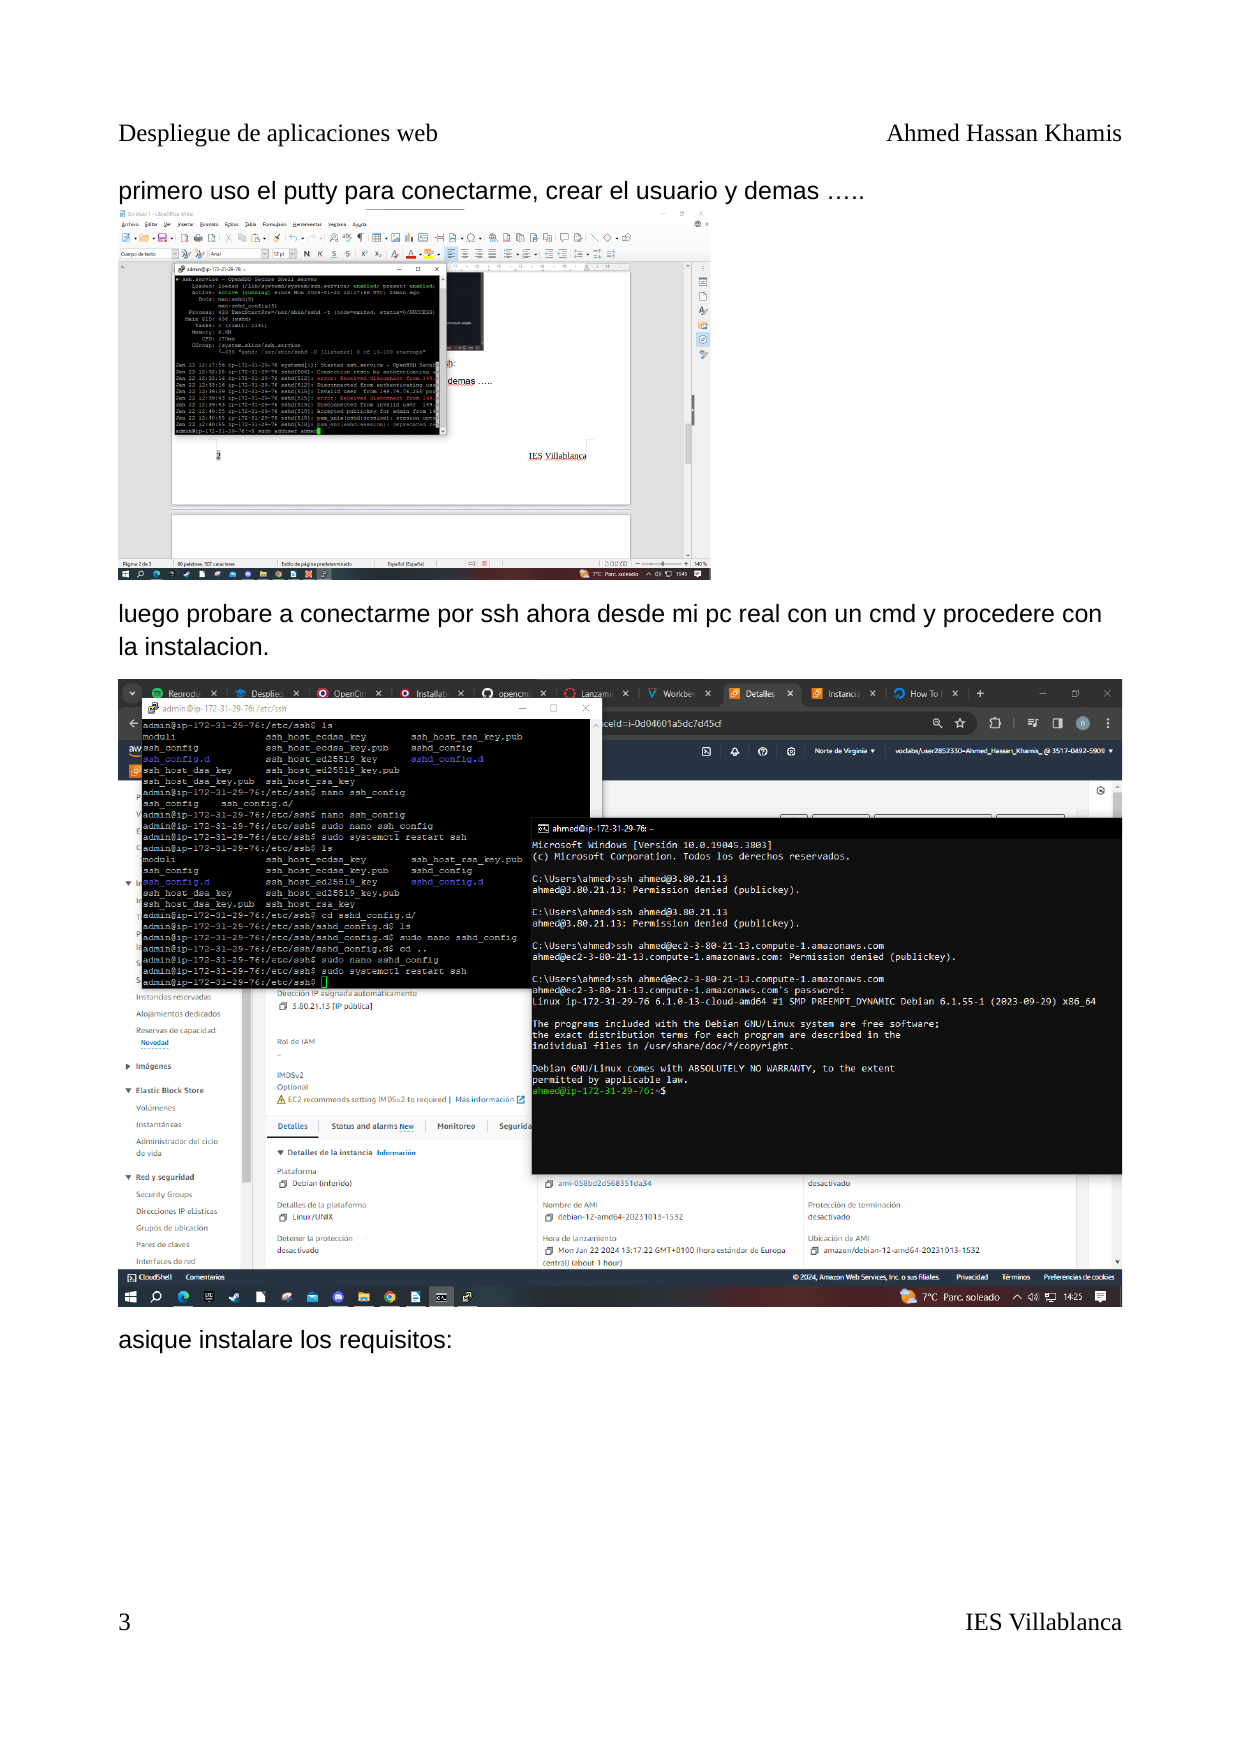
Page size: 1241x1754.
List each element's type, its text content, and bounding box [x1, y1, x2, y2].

text asique instalare los requisitos: [118, 1325, 1122, 1354]
text luego probare a conectarme por ssh ahora desde mi pc real con un cmd y procedere con la instalacion. [118, 598, 1122, 660]
picture [118, 679, 1123, 1307]
text primero uso el putty para conectarme, crear el usuario y demas ….. [118, 176, 1122, 580]
picture [118, 209, 711, 580]
